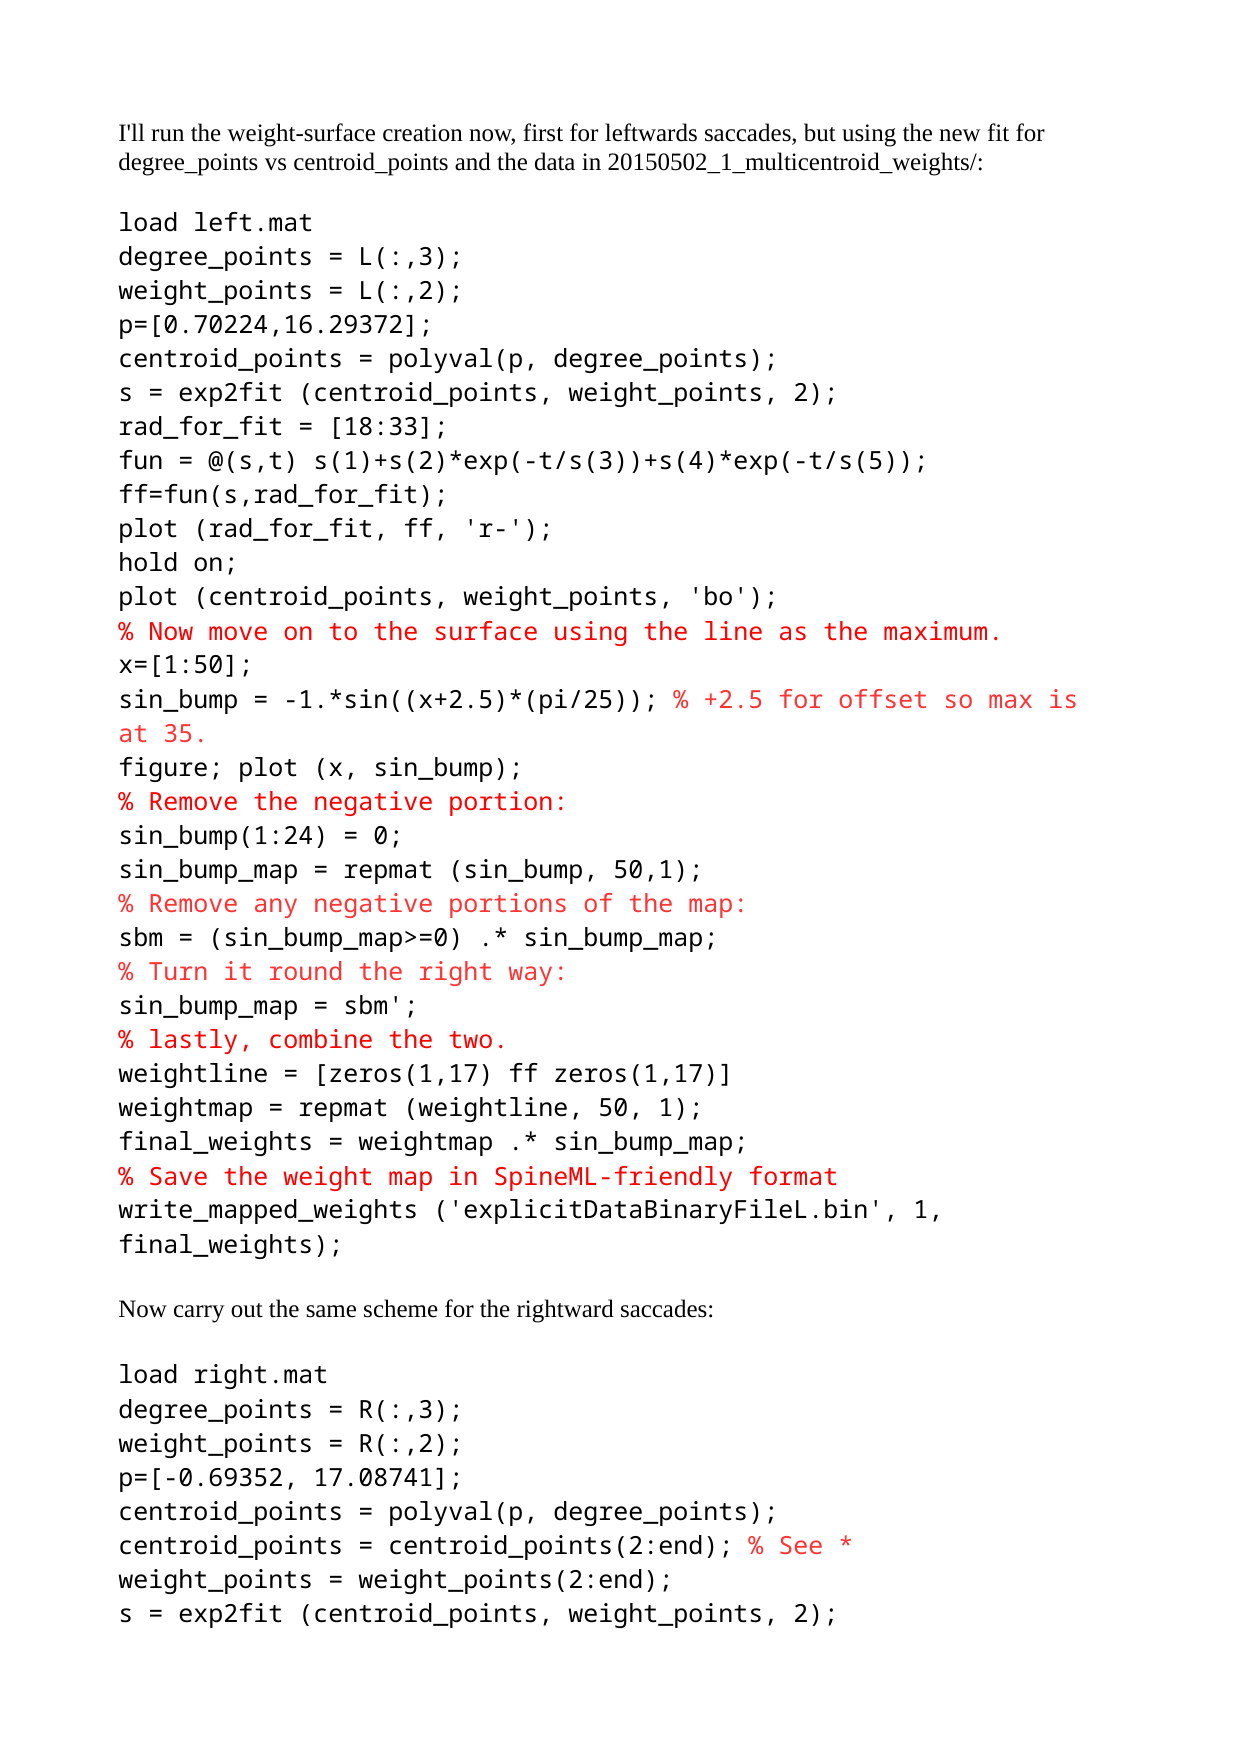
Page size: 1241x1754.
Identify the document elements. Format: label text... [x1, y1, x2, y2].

text ff=fun(s,rad_for_fit); [118, 477, 1122, 511]
text centroid_points = centroid_points(2:end); % See * [118, 1527, 1122, 1562]
text degree_points = R(:,3); [118, 1391, 1122, 1425]
text s = exp2fit (centroid_points, weight_points, 2); [118, 375, 1122, 409]
text % Remove the negative portion: [118, 783, 1122, 817]
text sin_bump_map = sbm'; [118, 988, 1122, 1022]
text write_mapped_weights ('explicitDataBinaryFileL.bin', 1, final_weights); [118, 1192, 1122, 1260]
text % Now move on to the surface using the line as the maximum. [118, 613, 1122, 647]
text figure; plot (x, sin_bump); [118, 749, 1122, 783]
text % Turn it round the right way: [118, 954, 1122, 988]
text load right.mat [118, 1357, 1122, 1391]
text I'll run the weight-surface creation now, first for leftwards saccades, but using the new fit for degree_points vs centroid_points and the data in 20150502_1_multicentroid_weights/: [118, 118, 1122, 176]
text % lastly, combine the two. [118, 1022, 1122, 1056]
text load left.mat [118, 204, 1122, 238]
text weight_points = L(:,2); [118, 272, 1122, 307]
text weightmap = repmat (weightline, 50, 1); [118, 1090, 1122, 1124]
text weight_points = weight_points(2:end); [118, 1562, 1122, 1596]
text centroid_points = polyval(p, degree_points); [118, 1493, 1122, 1527]
text sin_bump(1:24) = 0; [118, 817, 1122, 852]
text % Remove any negative portions of the map: [118, 886, 1122, 920]
text fun = @(s,t) s(1)+s(2)*exp(-t/s(3))+s(4)*exp(-t/s(5)); [118, 443, 1122, 477]
text x=[1:50]; [118, 647, 1122, 681]
text weightline = [zeros(1,17) ff zeros(1,17)] [118, 1056, 1122, 1090]
text weight_points = R(:,2); [118, 1425, 1122, 1459]
text rad_for_fit = [18:33]; [118, 409, 1122, 443]
text sbm = (sin_bump_map>=0) .* sin_bump_map; [118, 920, 1122, 954]
text s = exp2fit (centroid_points, weight_points, 2); [118, 1596, 1122, 1630]
text final_weights = weightmap .* sin_bump_map; [118, 1124, 1122, 1158]
text p=[-0.69352, 17.08741]; [118, 1459, 1122, 1493]
text sin_bump = -1.*sin((x+2.5)*(pi/25)); % +2.5 for offset so max is at 35. [118, 681, 1122, 749]
text Now carry out the same scheme for the rightward saccades: [118, 1294, 1122, 1323]
text degree_points = L(:,3); [118, 238, 1122, 272]
text % Save the weight map in SpineML-friendly format [118, 1158, 1122, 1192]
text centroid_points = polyval(p, degree_points); [118, 341, 1122, 375]
text hold on; [118, 545, 1122, 579]
text sin_bump_map = repmat (sin_bump, 50,1); [118, 852, 1122, 886]
text plot (centroid_points, weight_points, 'bo'); [118, 579, 1122, 613]
text plot (rad_for_fit, ff, 'r-'); [118, 511, 1122, 545]
text p=[0.70224,16.29372]; [118, 307, 1122, 341]
